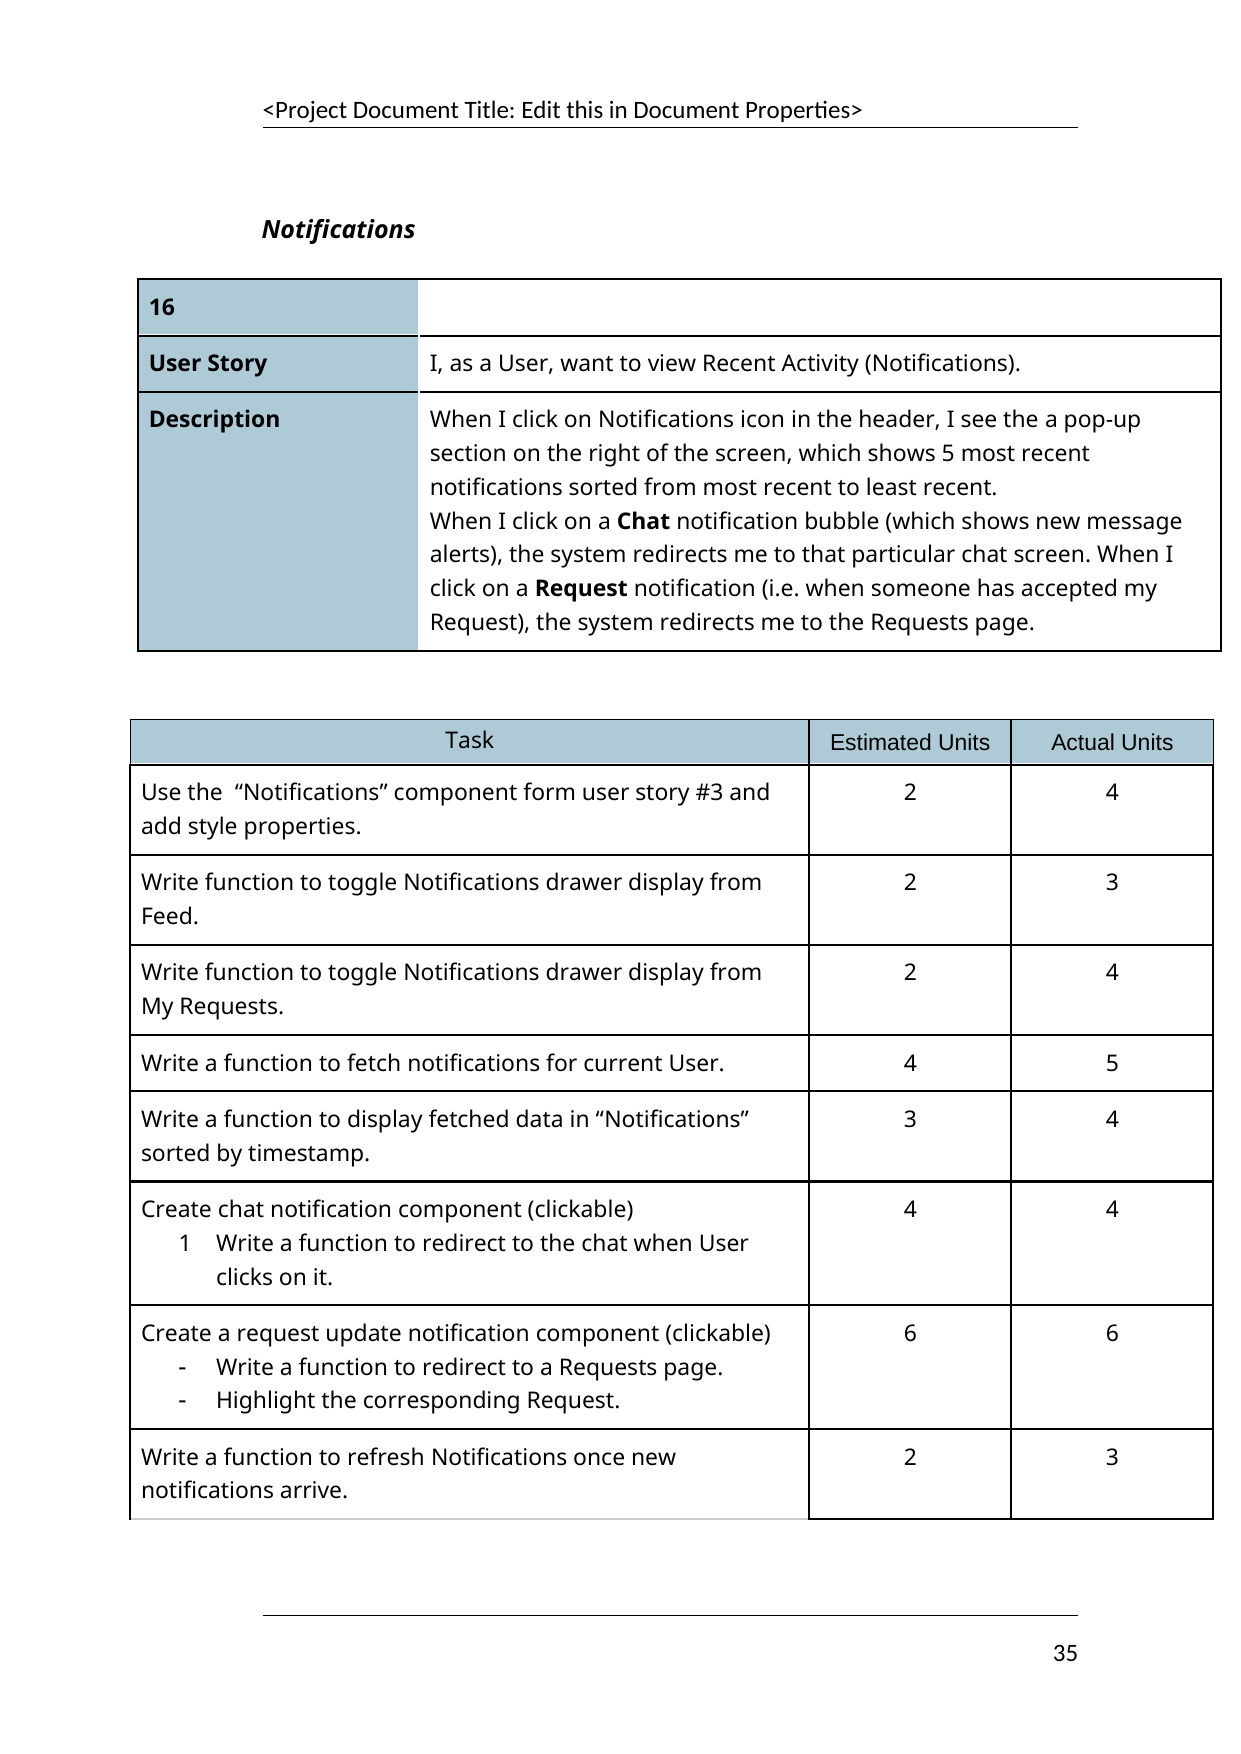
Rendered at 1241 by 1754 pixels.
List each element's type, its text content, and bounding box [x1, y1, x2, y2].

table_cell 4 [1012, 946, 1212, 1034]
table_header [420, 280, 1220, 334]
table_header 16 [139, 280, 418, 334]
table_cell Create a request update notification component (clickable) Write a function to redirect to a Requests page. Highlight the corresponding Request. [131, 1306, 808, 1428]
table_cell Write a function to display fetched data in “Notifications” sorted by timestamp. [131, 1092, 808, 1180]
table_cell Write a function to refresh Notifications once new notifications arrive. [131, 1430, 808, 1518]
table_header Estimated Units [810, 720, 1010, 763]
table_cell 4 [1012, 1092, 1212, 1180]
subtitle Notifications [261, 195, 1078, 245]
table_cell I, as a User, want to view Recent Activity (Notifications). [420, 337, 1220, 391]
table_cell 4 [810, 1183, 1010, 1304]
table_cell Write function to toggle Notifications drawer display from My Requests. [131, 946, 808, 1034]
table_cell 5 [1012, 1036, 1212, 1090]
table_cell User Story [139, 337, 418, 391]
table_cell When I click on Notifications icon in the header, I see the a pop-up section on the right of the screen, which shows 5 most recent notifications sorted from most recent to least recent. When I click on a Chat notification bubble (which shows new message alerts), the system redirects me to that particular chat screen. When I click on a Request notification (i.e. when someone has accepted my Request), the system redirects me to the Requests page. [420, 393, 1220, 650]
table_header Actual Units [1012, 720, 1213, 763]
table_header Task [131, 720, 808, 763]
table_cell 2 [810, 946, 1010, 1034]
table_cell 2 [810, 1430, 1010, 1518]
table_cell Description [139, 393, 418, 650]
table_cell 3 [1012, 1430, 1212, 1518]
table_cell Write a function to fetch notifications for current User. [131, 1036, 808, 1090]
table_cell 4 [1012, 1183, 1212, 1304]
table_cell Use the “Notifications” component form user story #3 and add style properties. [131, 766, 808, 854]
table_cell 2 [810, 856, 1010, 944]
table_cell Create chat notification component (clickable) Write a function to redirect to the chat when User clicks on it. [131, 1183, 808, 1304]
table_cell 2 [810, 766, 1010, 854]
table_cell 3 [1012, 856, 1212, 944]
table_cell Write function to toggle Notifications drawer display from Feed. [131, 856, 808, 944]
table_cell 4 [810, 1036, 1010, 1090]
table_cell 6 [1012, 1306, 1212, 1428]
table_cell 3 [810, 1092, 1010, 1180]
table_cell 6 [810, 1306, 1010, 1428]
table_cell 4 [1012, 766, 1212, 854]
